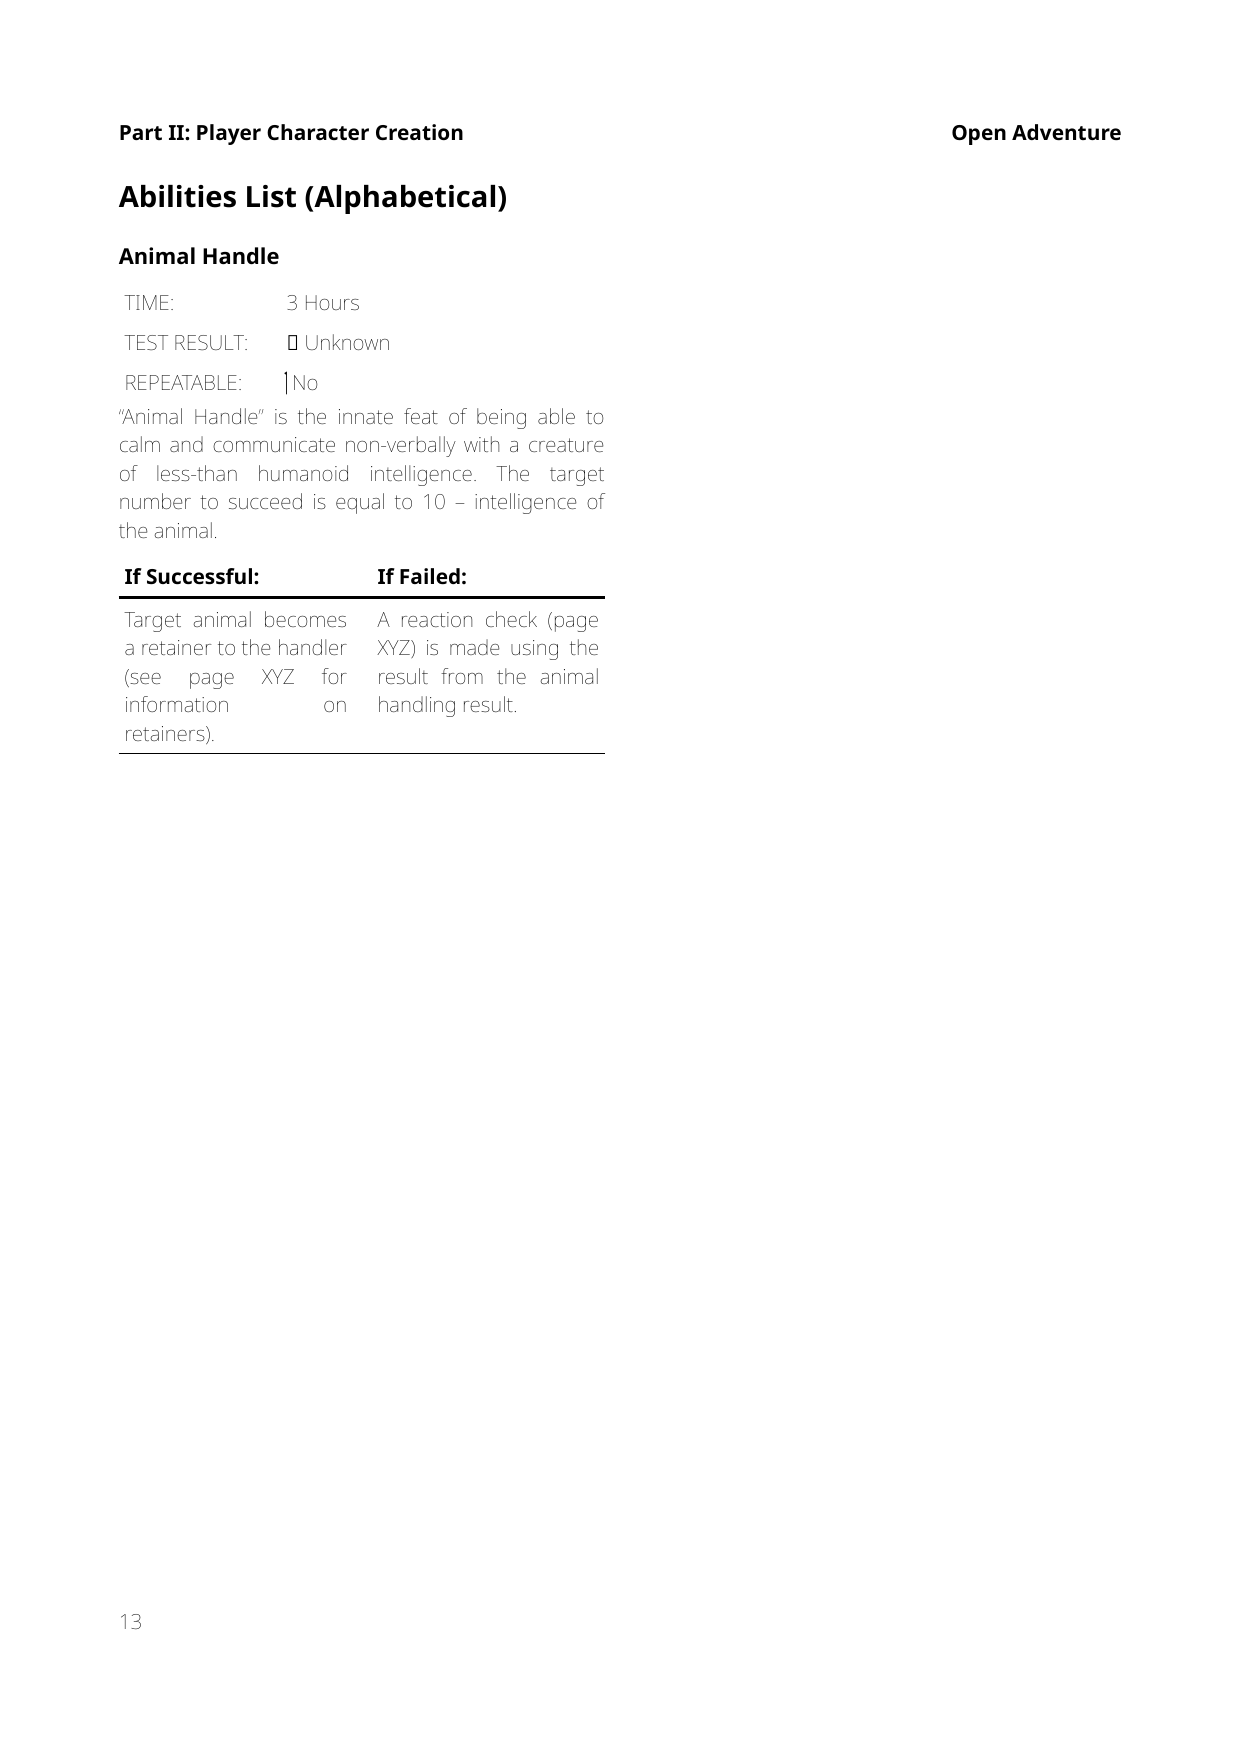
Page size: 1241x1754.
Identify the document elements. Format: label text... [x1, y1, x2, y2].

subtitle Abilities List (Alphabetical) [118, 176, 605, 216]
table_cell  No [281, 362, 605, 402]
table_cell A reaction check (page XYZ) is made using the result from the animal handling result. [372, 599, 605, 753]
text “Animal Handle” is the innate feat of being able to calm and communicate non-verbally with a creature of less-than humanoid intelligence. The target number to succeed is equal to 10 – intelligence of the animal. [118, 402, 605, 544]
table_header If Failed: [372, 556, 605, 596]
table_cell Target animal becomes a retainer to the handler (see page XYZ for information on retainers). [119, 599, 353, 753]
table_header TIME: [119, 283, 281, 322]
text Animal Handle [118, 241, 605, 270]
table_cell [353, 599, 372, 753]
table_cell  Unknown [281, 322, 605, 362]
table_cell REPEATABLE: [119, 362, 281, 402]
table_cell TEST RESULT: [119, 322, 281, 362]
table_header If Successful: [119, 556, 353, 596]
table_header [353, 556, 372, 596]
table_header 3 Hours [281, 283, 605, 322]
